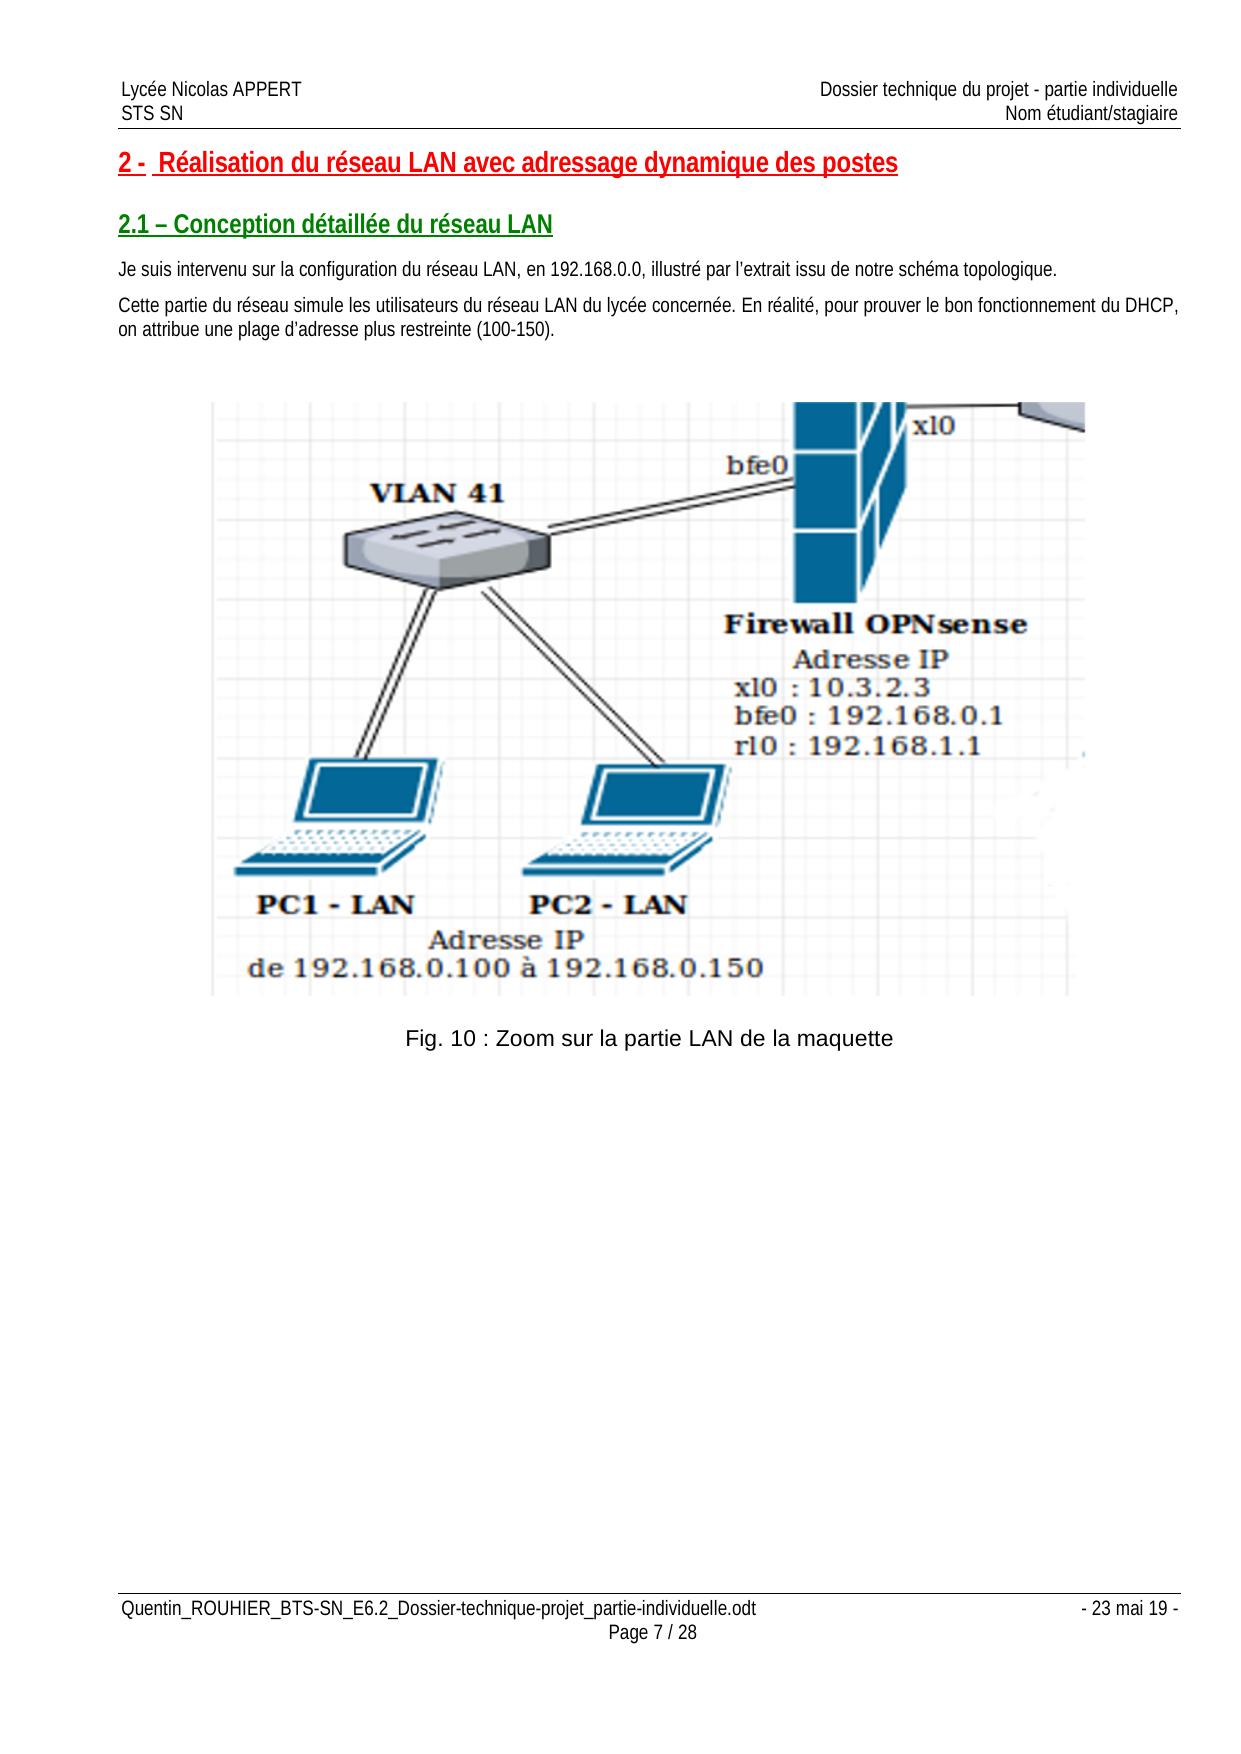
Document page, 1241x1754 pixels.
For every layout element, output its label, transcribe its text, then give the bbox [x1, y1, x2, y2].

subtitle 2.1 – Conception détaillée du réseau LAN [118, 208, 1181, 239]
text Je suis intervenu sur la configuration du réseau LAN, en 192.168.0.0, illustré par l’extrait issu de notre schéma topologique. [118, 257, 1181, 281]
picture [211, 402, 1089, 996]
subtitle 2 - Réalisation du réseau LAN avec adressage dynamique des postes [118, 145, 1181, 178]
text Cette partie du réseau simule les utilisateurs du réseau LAN du lycée concernée. En réalité, pour prouver le bon fonctionnement du DHCP, on attribue une plage d’adresse plus restreinte (100-150). [118, 292, 1181, 340]
text Fig. 10 : Zoom sur la partie LAN de la maquette [118, 1025, 1181, 1051]
